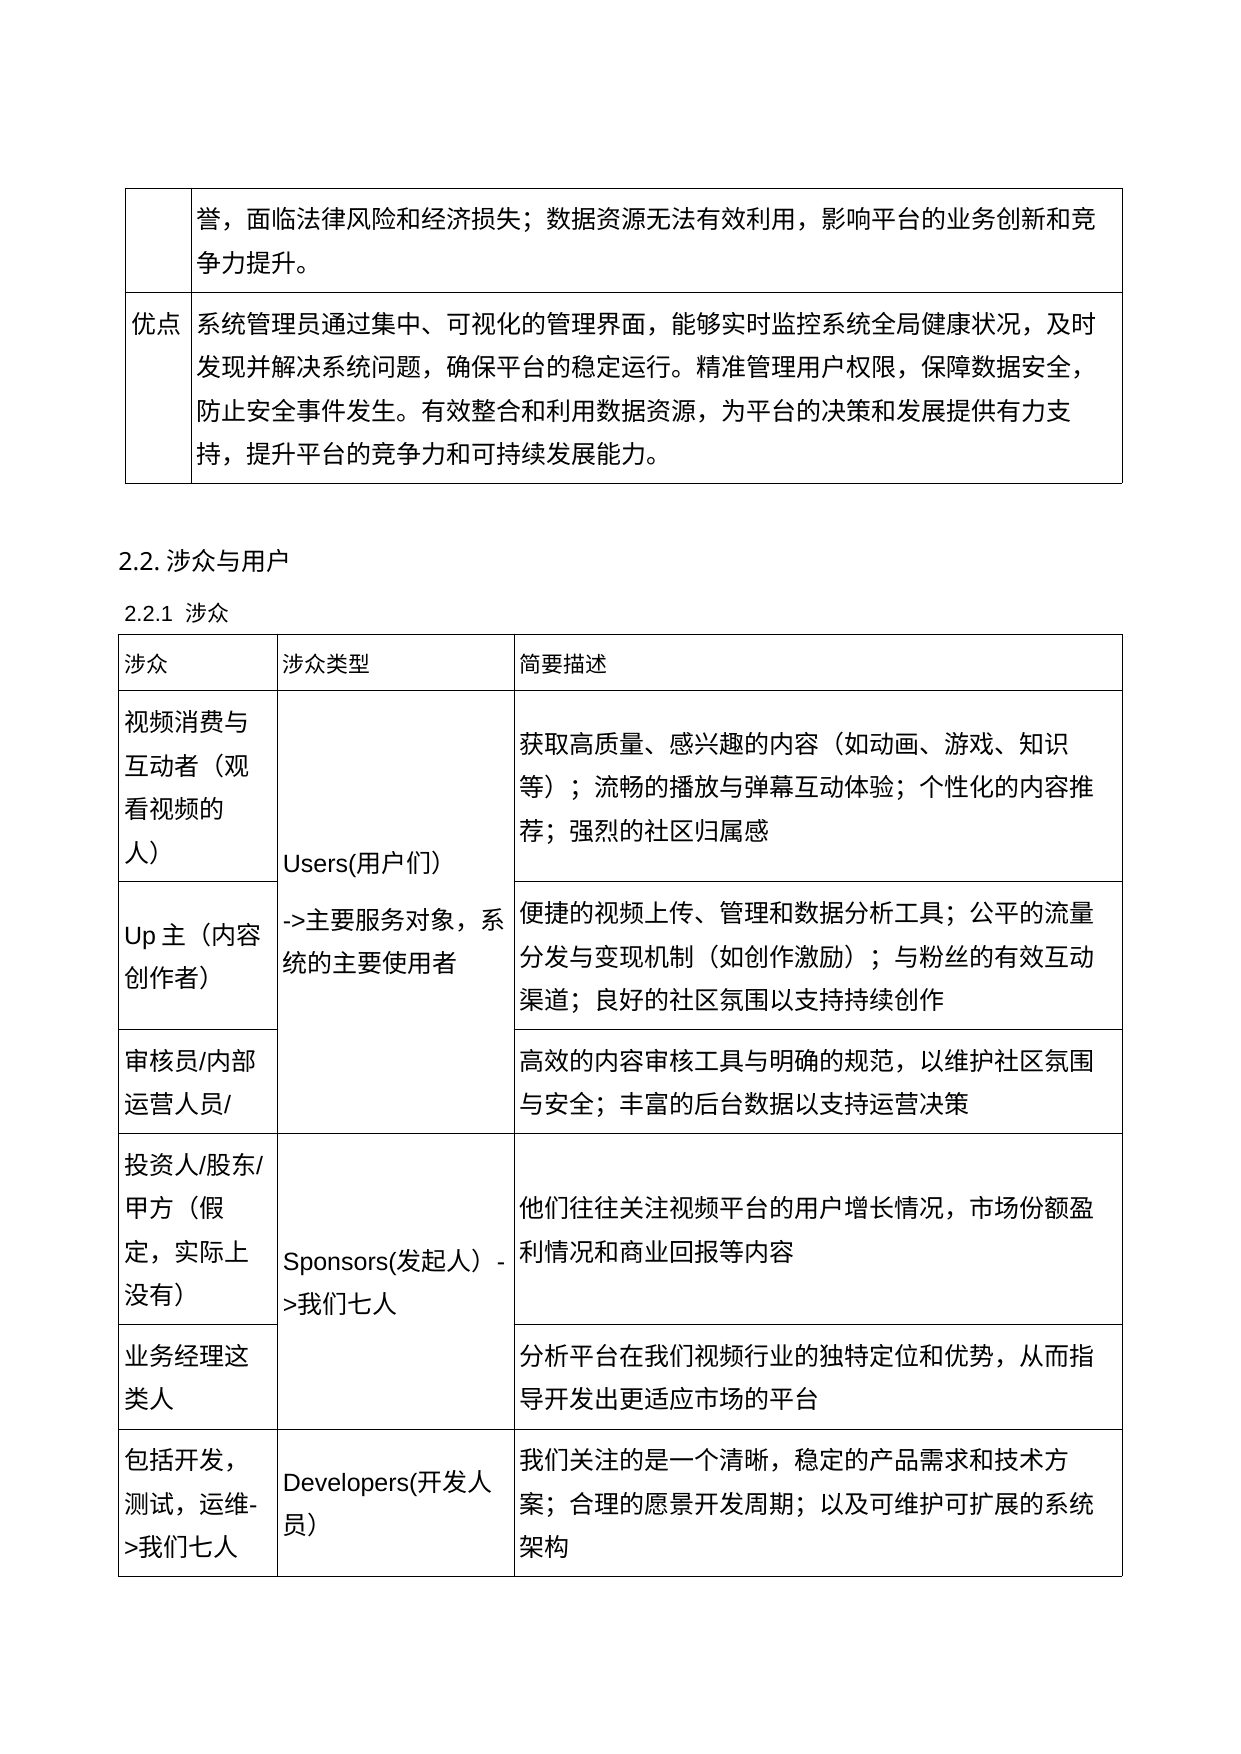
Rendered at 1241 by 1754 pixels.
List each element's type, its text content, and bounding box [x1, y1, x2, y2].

table_cell 审核员/内部运营人员/ [119, 1030, 277, 1133]
table_cell 视频消费与互动者（观看视频的人） [119, 691, 277, 881]
table_cell 高效的内容审核工具与明确的规范，以维护社区氛围与安全；丰富的后台数据以支持运营决策 [515, 1030, 1122, 1133]
table_cell 便捷的视频上传、管理和数据分析工具；公平的流量分发与变现机制（如创作激励）；与粉丝的有效互动渠道；良好的社区氛围以支持持续创作 [515, 882, 1122, 1029]
table_cell 系统管理员通过集中、可视化的管理界面，能够实时监控系统全局健康状况，及时发现并解决系统问题，确保平台的稳定运行。精准管理用户权限，保障数据安全，防止安全事件发生。有效整合和利用数据资源，为平台的决策和发展提供有力支持，提升平台的竞争力和可持续发展能力。 [192, 293, 1122, 483]
table_cell [126, 189, 191, 292]
table_header 涉众 [119, 635, 277, 690]
table_cell 获取高质量、感兴趣的内容（如动画、游戏、知识等）；流畅的播放与弹幕互动体验；个性化的内容推荐；强烈的社区归属感 [515, 691, 1122, 881]
table_header 涉众类型 [278, 635, 514, 690]
table_cell 投资人/股东/甲方（假定，实际上没有） [119, 1134, 277, 1324]
subtitle 涉众 [118, 596, 1122, 628]
table_cell 分析平台在我们视频行业的独特定位和优势，从而指导开发出更适应市场的平台 [515, 1325, 1122, 1428]
table_cell 我们关注的是一个清晰，稳定的产品需求和技术方案；合理的愿景开发周期；以及可维护可扩展的系统架构 [515, 1430, 1122, 1576]
table_cell 优点 [126, 293, 191, 483]
table_header 简要描述 [515, 635, 1122, 690]
subtitle 涉众与用户 [118, 541, 1122, 577]
table_cell 包括开发，测试，运维->我们七人 [119, 1430, 277, 1576]
table_cell Developers(开发人员） [278, 1430, 514, 1576]
table_cell 业务经理这类人 [119, 1325, 277, 1428]
table_cell Up主（内容创作者） [119, 882, 277, 1029]
table_cell Users(用户们） ->主要服务对象，系统的主要使用者 [278, 691, 514, 1133]
table_cell Sponsors(发起人）->我们七人 [278, 1134, 514, 1428]
table_cell 誉，面临法律风险和经济损失；数据资源无法有效利用，影响平台的业务创新和竞争力提升。 [192, 189, 1122, 292]
table_cell 他们往往关注视频平台的用户增长情况，市场份额盈利情况和商业回报等内容 [515, 1134, 1122, 1324]
